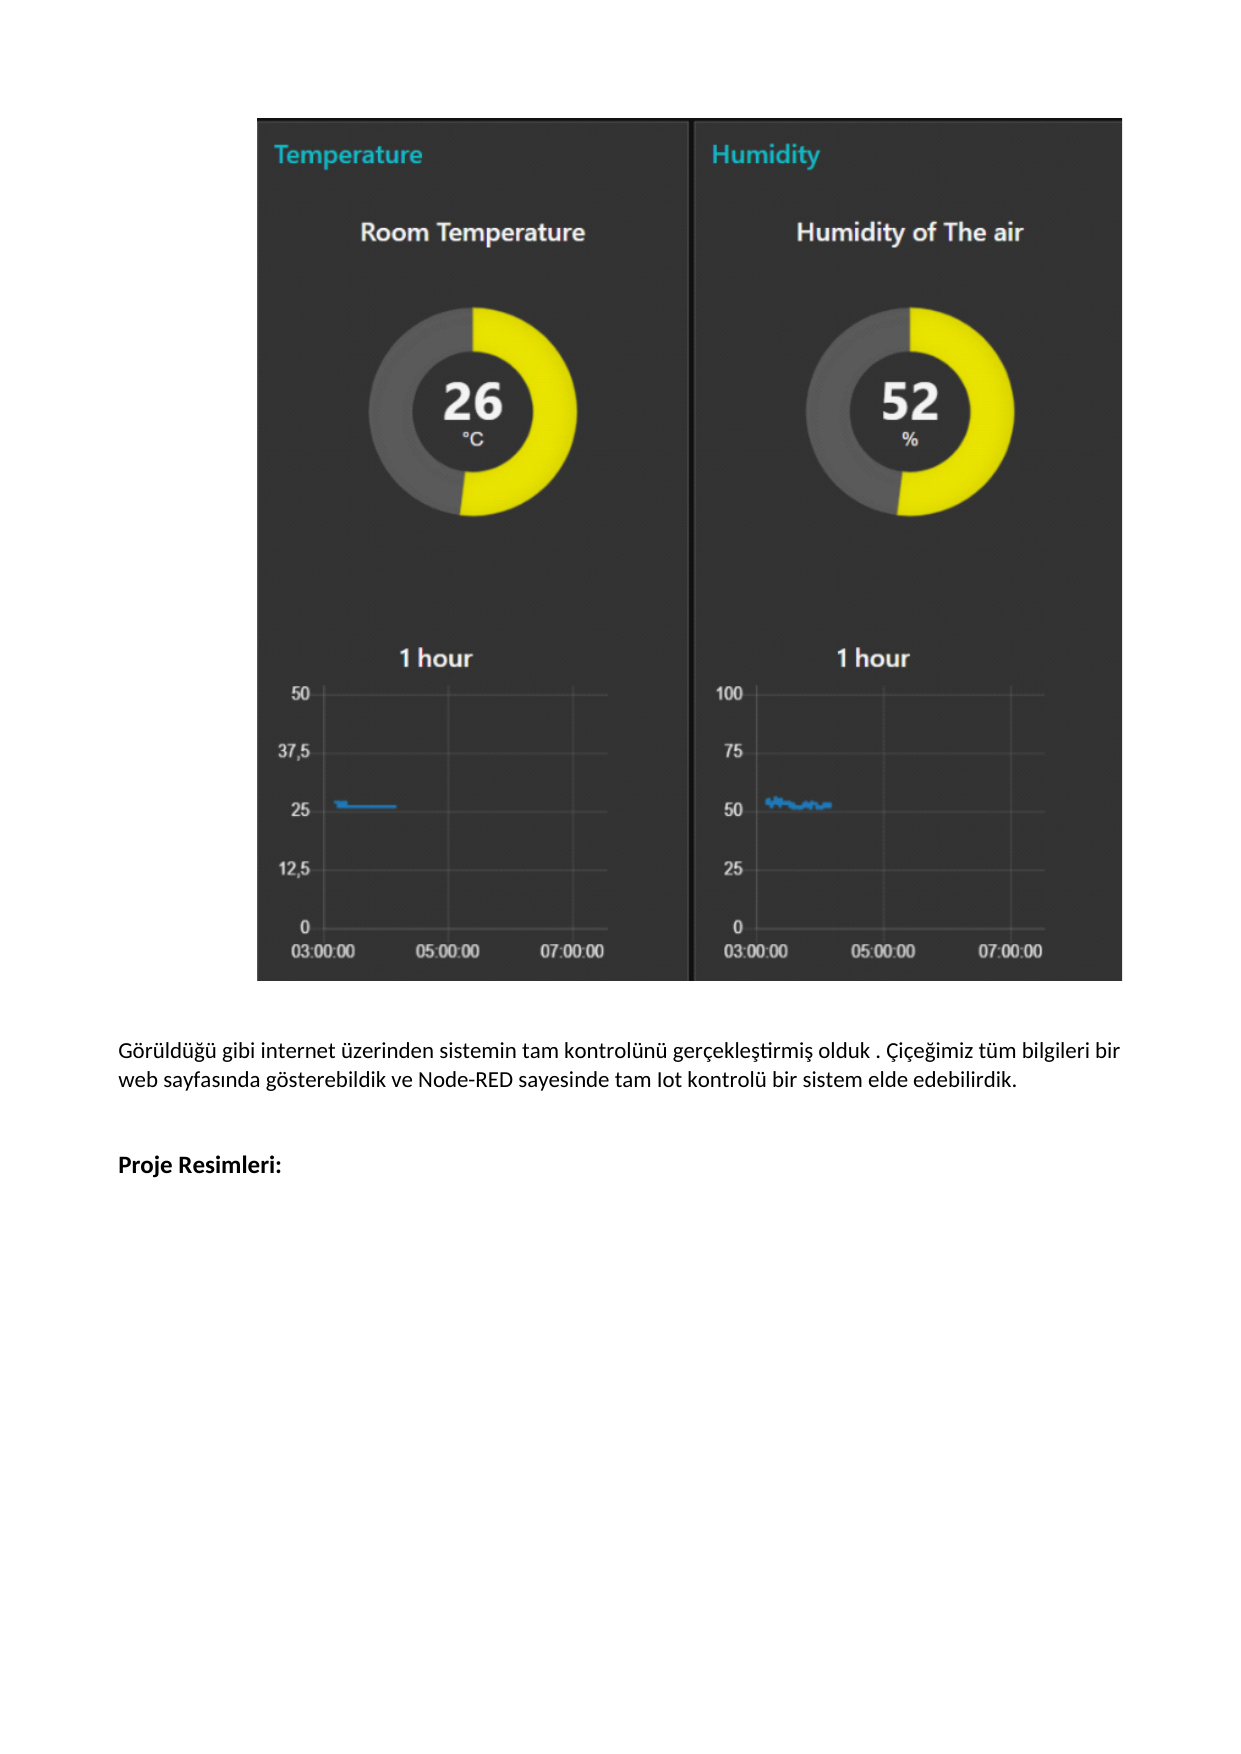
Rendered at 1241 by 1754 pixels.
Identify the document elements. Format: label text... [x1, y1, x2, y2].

text Proje Resimleri: [118, 1149, 1122, 1179]
text Görüldüğü gibi internet üzerinden sistemin tam kontrolünü gerçekleştirmiş olduk . Çiçeğimiz tüm bilgileri bir web sayfasında gösterebildik ve Node-RED sayesinde tam Iot kontrolü bir sistem elde edebilirdik. [118, 1037, 1122, 1093]
